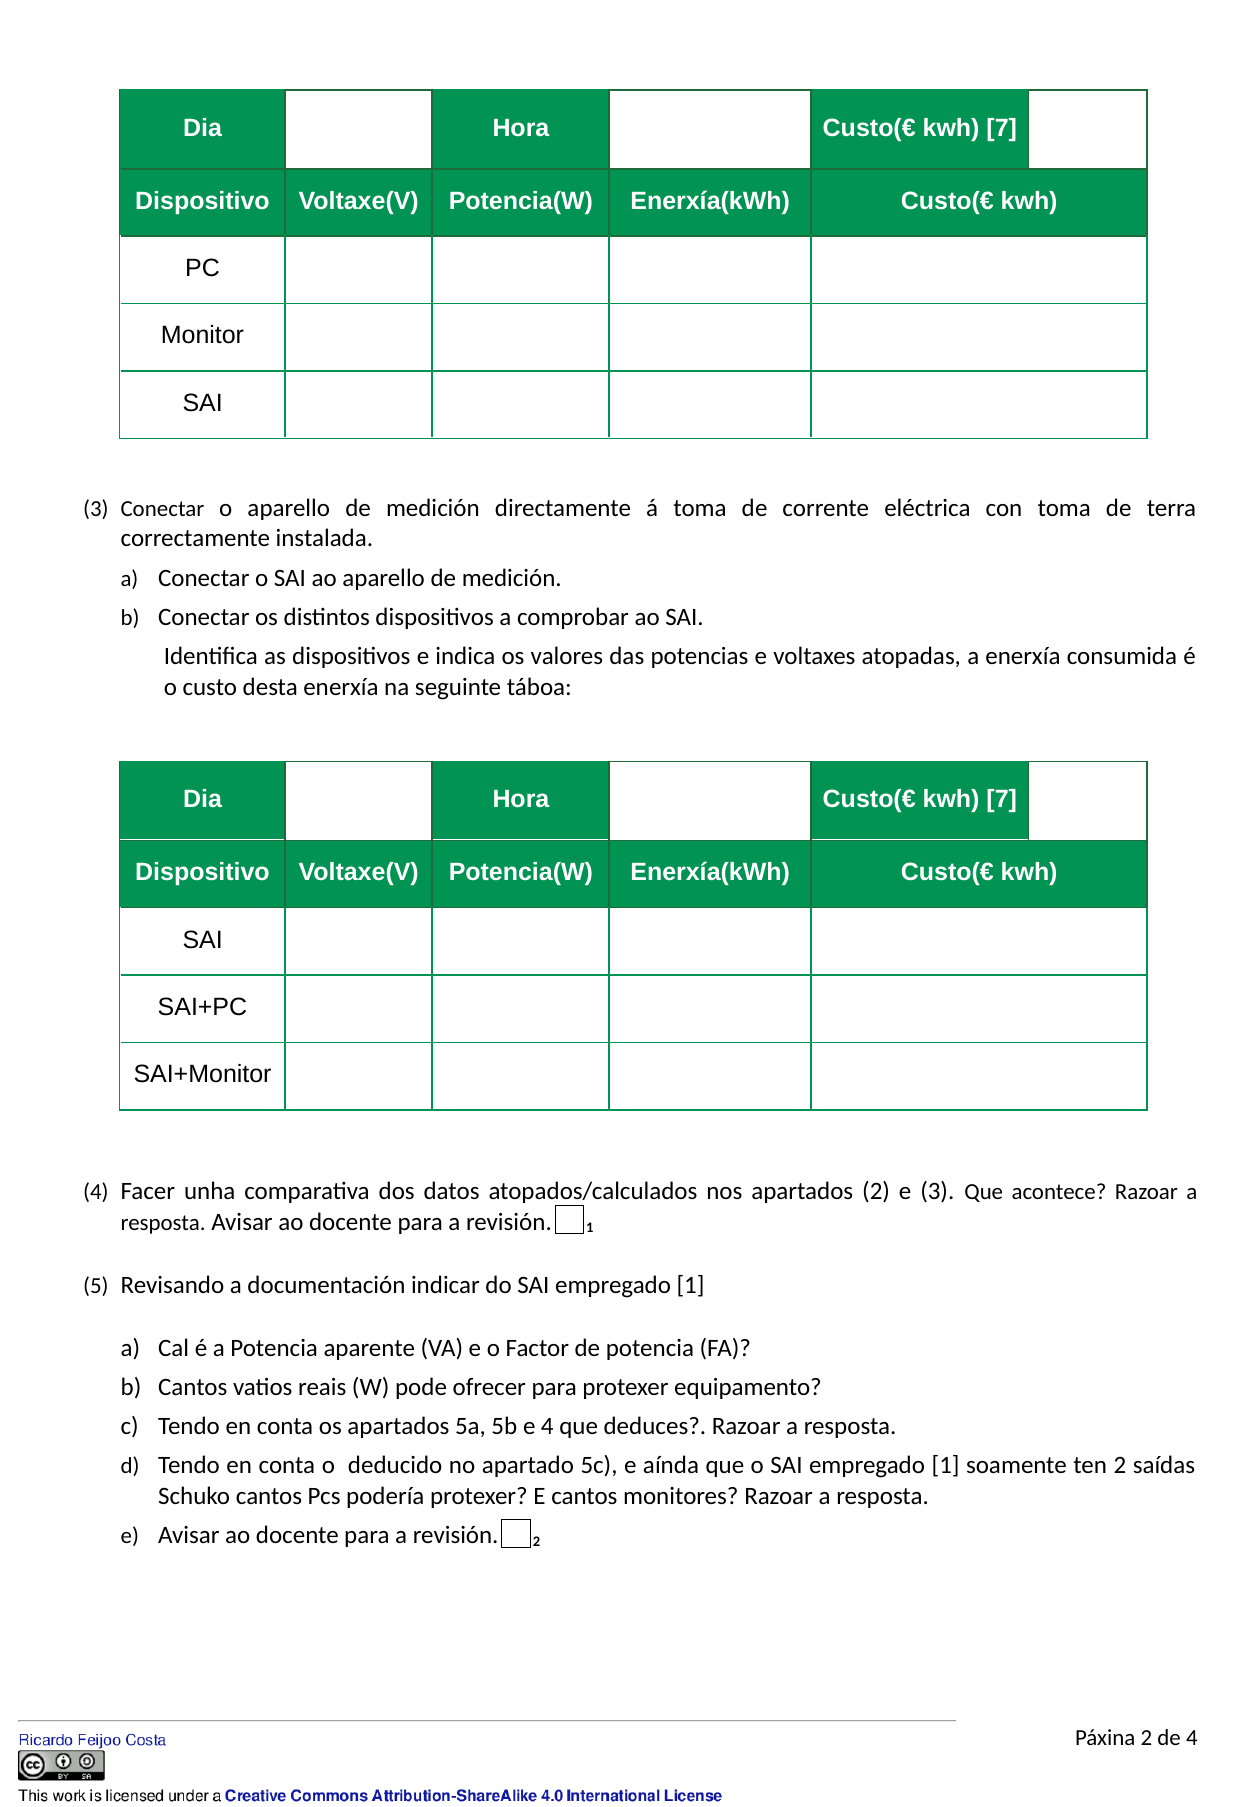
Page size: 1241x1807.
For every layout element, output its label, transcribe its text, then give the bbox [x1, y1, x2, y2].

table_cell [433, 304, 608, 370]
table_cell [433, 237, 608, 303]
list Facer unha comparativa dos datos atopados/calculados nos apartados (2) e (3). Que acontece? Razoar a resposta. Avisar ao docente para a revisión. 1 [83, 1175, 1197, 1236]
table_cell [433, 908, 608, 974]
picture [8, 1715, 957, 1806]
table_cell [433, 976, 608, 1042]
table_cell [286, 304, 431, 370]
list Cantos vatios reais (W) pode ofrecer para protexer equipamento? [120, 1371, 1197, 1402]
table_header [610, 91, 810, 168]
table_cell SAI+Monitor [120, 1043, 284, 1109]
table_cell Voltaxe(V) [286, 841, 431, 907]
table_cell [812, 976, 1146, 1042]
table_header [610, 762, 810, 839]
table_cell [812, 237, 1146, 303]
table_cell [286, 908, 431, 974]
list Conectar o SAI ao aparello de medición. [120, 562, 1197, 592]
table_header Hora [433, 89, 608, 168]
table_cell [610, 237, 810, 303]
table_cell Dispositivo [120, 169, 284, 235]
table_cell [286, 976, 431, 1042]
table_cell Enerxía(kWh) [610, 841, 810, 907]
table_header Dia [120, 89, 284, 168]
table_header [286, 91, 431, 168]
table_cell [610, 976, 810, 1042]
table_cell SAI+PC [120, 975, 284, 1042]
table_cell [610, 372, 810, 437]
table_header Hora [433, 761, 608, 839]
list Conectar o aparello de medición directamente á toma de corrente eléctrica con toma de terra correctamente instalada. [83, 492, 1197, 553]
table_cell [610, 1043, 810, 1109]
table_cell [610, 908, 810, 974]
list Tendo en conta os apartados 5a, 5b e 4 que deduces?. Razoar a resposta. [120, 1410, 1197, 1441]
table_cell [610, 304, 810, 370]
table_cell Enerxía(kWh) [610, 170, 810, 235]
table_cell [433, 1043, 608, 1109]
table_cell [812, 1043, 1146, 1109]
table_cell [812, 304, 1146, 370]
table_header Dia [120, 761, 284, 839]
table_cell [433, 372, 608, 437]
table_cell [812, 908, 1146, 974]
table_header [1029, 91, 1146, 168]
table_cell Potencia(W) [433, 841, 608, 907]
list Cal é a Potencia aparente (VA) e o Factor de potencia (FA)? [120, 1332, 1197, 1362]
table_cell Custo(€ kwh) [812, 170, 1146, 235]
table_header [1029, 762, 1146, 839]
list Conectar os distintos dispositivos a comprobar ao SAI. [120, 601, 1197, 632]
table_cell Potencia(W) [433, 170, 608, 235]
table_header [286, 762, 431, 839]
table_cell [286, 1043, 431, 1109]
table_cell Custo(€ kwh) [812, 841, 1146, 907]
table_cell Monitor [120, 304, 284, 370]
table_cell Voltaxe(V) [286, 170, 431, 235]
table_cell SAI [120, 371, 284, 437]
table_header Custo(€ kwh) [7] [812, 89, 1028, 168]
list Avisar ao docente para a revisión. 2 [120, 1519, 1197, 1550]
table_cell [286, 372, 431, 437]
list Tendo en conta o deducido no apartado 5c), e aínda que o SAI empregado [1] soamente ten 2 saídas Schuko cantos Pcs podería protexer? E cantos monitores? Razoar a resposta. [120, 1450, 1197, 1511]
table_header Custo(€ kwh) [7] [812, 761, 1028, 839]
list Identifica as dispositivos e indica os valores das potencias e voltaxes atopadas, a enerxía consumida é o custo desta enerxía na seguinte táboa: [152, 641, 1197, 702]
table_cell SAI [120, 908, 284, 974]
table_cell [286, 237, 431, 303]
table_cell PC [120, 236, 284, 303]
table_cell Dispositivo [120, 841, 284, 907]
list Revisando a documentación indicar do SAI empregado [1] [83, 1269, 1197, 1299]
table_cell [812, 372, 1146, 437]
